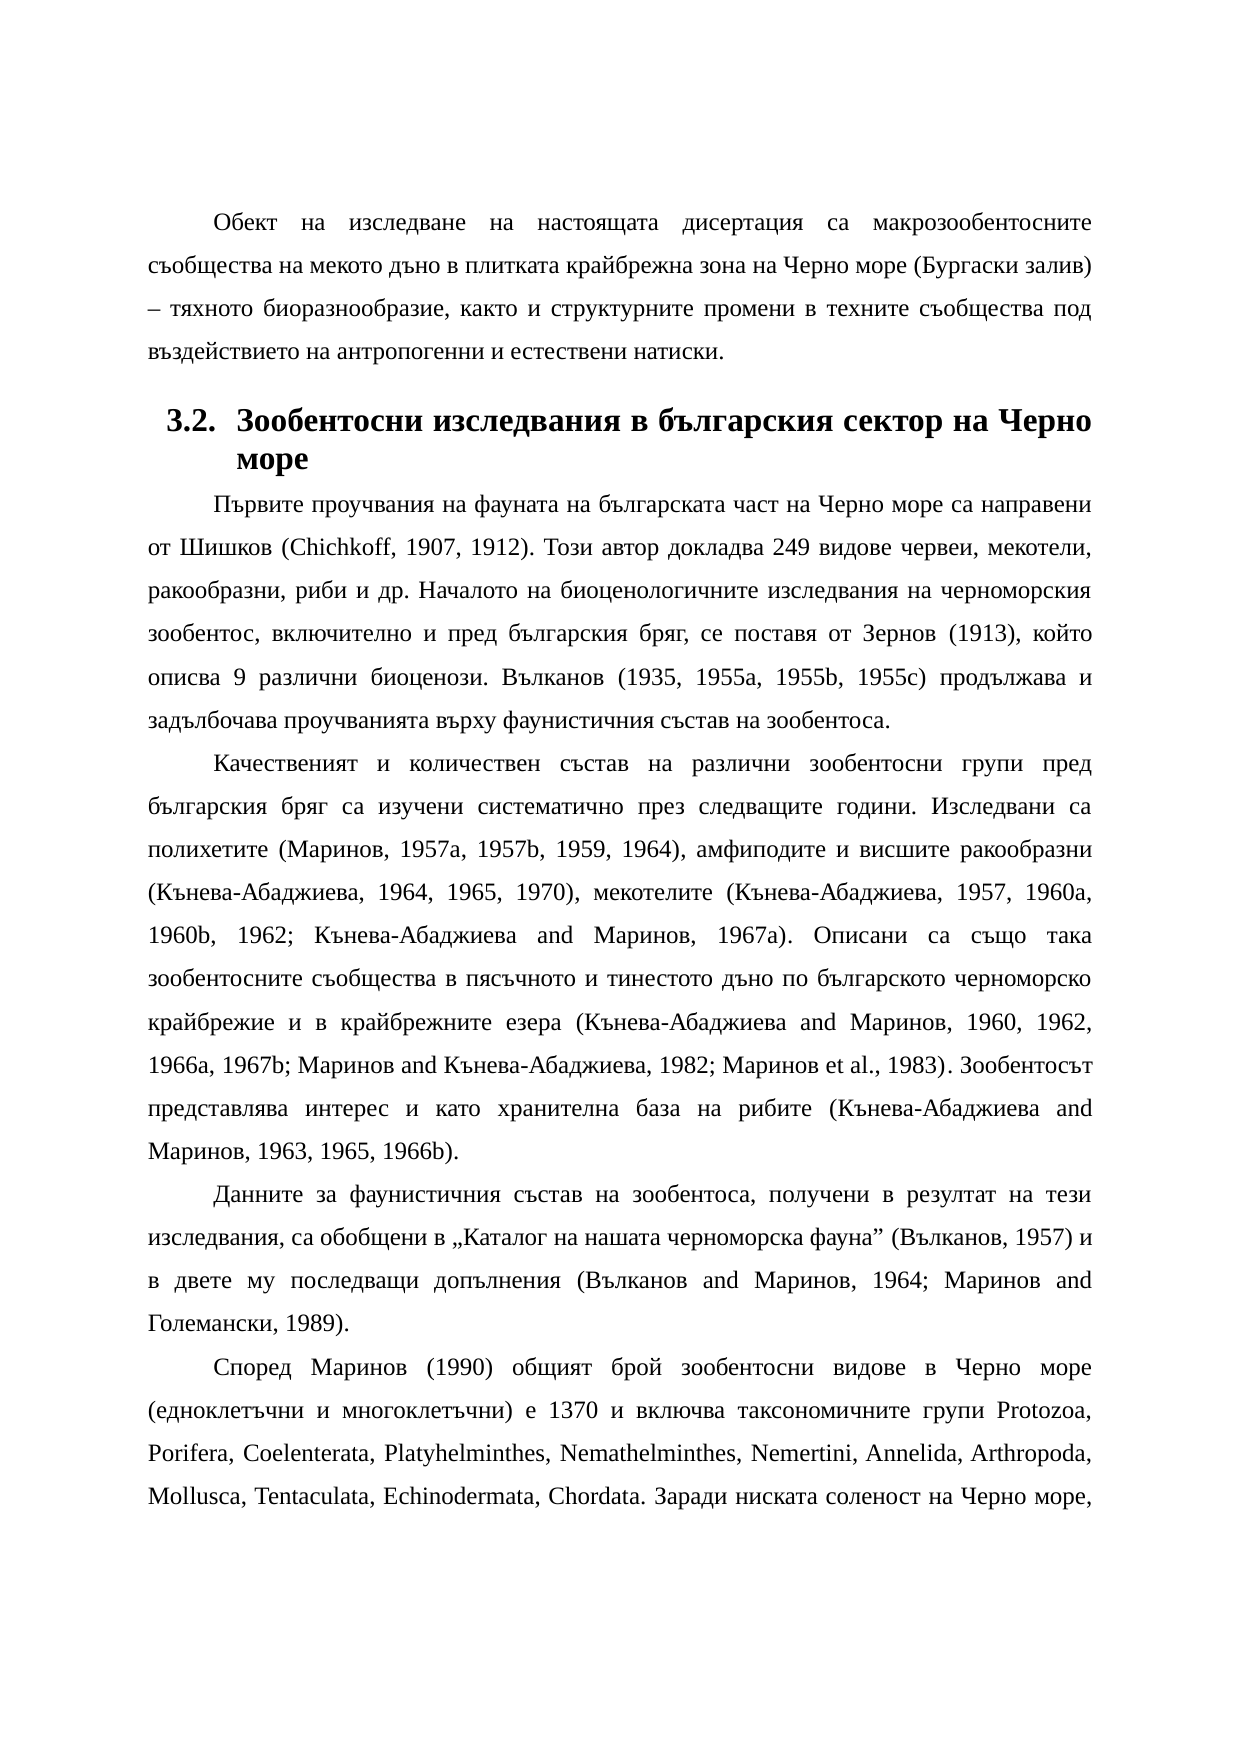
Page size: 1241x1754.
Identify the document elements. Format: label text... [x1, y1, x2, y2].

text Обект на изследване на настоящата дисертация са макрозообентосните съобщества на мекото дъно в плитката крайбрежна зона на Черно море (Бургаски залив) – тяхното биоразнообразие, както и структурните промени в техните съобщества под въздействието на антропогенни и естествени натиски. [148, 207, 1093, 365]
text Според Маринов (1990) общият брой зообентосни видове в Черно море (едноклетъчни и многоклетъчни) е 1370 и включва таксономичните групи Protozoa, Porifera, Coelenterata, Platyhelminthes, Nemathelminthes, Nemertini, Annelida, Arthropoda, Mollusca, Tentaculata, Echinodermata, Chordata. Заради ниската соленост на Черно море, [148, 1352, 1093, 1510]
subtitle Зообентосни изследвания в българския сектор на Черно море [224, 400, 1093, 477]
text Първите проучвания на фауната на българската част на Черно море са направени от Шишков (Chichkoff, 1907, 1912). Този автор докладва 249 видове червеи, мекотели, ракообразни, риби и др. Началото на биоценологичните изследвания на черноморския зообентос, включително и пред българския бряг, се поставя от Зернов (1913), който описва 9 различни биоценози. Вълканов (1935, 1955a, 1955b, 1955c) продължава и задълбочава проучванията върху фаунистичния състав на зообентоса. [148, 489, 1093, 733]
text Качественият и количествен състав на различни зообентосни групи пред българския бряг са изучени систематично през следващите години. Изследвани са полихетите (Маринов, 1957a, 1957b, 1959, 1964), амфиподите и висшите ракообразни (Кънева-Абаджиева, 1964, 1965, 1970), мекотелите (Кънева-Абаджиева, 1957, 1960a, 1960b, 1962; Кънева-Абаджиева and Маринов, 1967a). Описани са също така зообентосните съобщества в пясъчното и тинестото дъно по българското черноморско крайбрежие и в крайбрежните езера (Кънева-Абаджиева and Маринов, 1960, 1962, 1966a, 1967b; Маринов and Кънева-Абаджиева, 1982; Маринов et al., 1983). Зообентосът представлява интерес и като хранителна база на рибите (Кънева-Абаджиева and Маринов, 1963, 1965, 1966b). [148, 748, 1093, 1165]
text Данните за фаунистичния състав на зообентоса, получени в резултат на тези изследвания, са обобщени в „Каталог на нашата черноморска фауна” (Вълканов, 1957) и в двете му последващи допълнения (Вълканов and Маринов, 1964; Маринов and Големански, 1989). [148, 1179, 1093, 1337]
